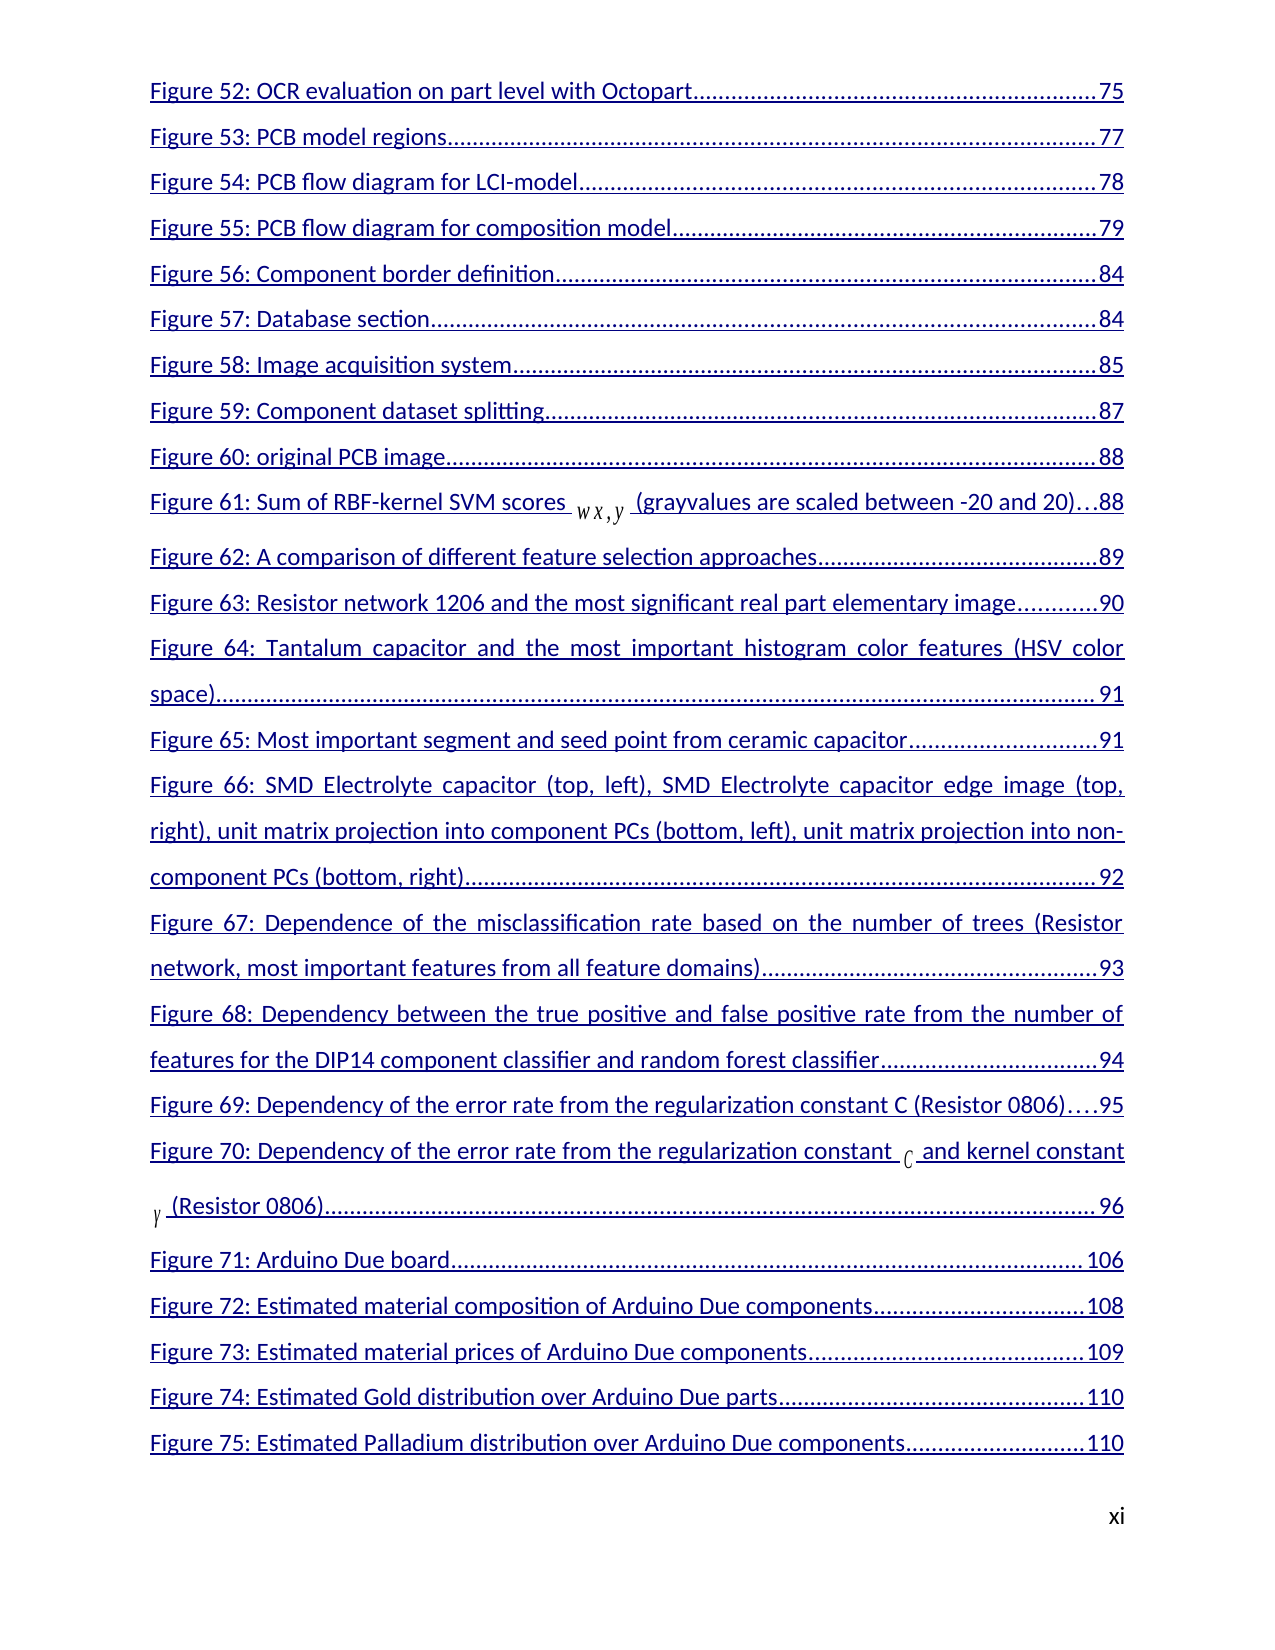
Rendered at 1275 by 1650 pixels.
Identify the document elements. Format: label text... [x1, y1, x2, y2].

text Figure 71: Arduino Due board 106 [150, 1244, 1125, 1275]
text Figure 69: Dependency of the error rate from the regularization constant C (Resistor 0806) 95 [150, 1090, 1125, 1120]
text Figure 66: SMD Electrolyte capacitor (top, left), SMD Electrolyte capacitor edge image (top, right), unit matrix projection into component PCs (bottom, left), unit matrix projection into non-component PCs (bottom, right) 92 [150, 769, 1125, 796]
text Figure 57: Database section 84 [150, 304, 1125, 334]
text Figure 66: SMD Electrolyte capacitor (top, left), SMD Electrolyte capacitor edge image (top, right), unit matrix projection into component PCs (bottom, left), unit matrix projection into non-component PCs (bottom, right) 92 [150, 797, 1125, 841]
text Figure 55: PCB flow diagram for composition model 79 [150, 212, 1125, 243]
text Figure 74: Estimated Gold distribution over Arduino Due parts 110 [150, 1381, 1125, 1412]
text Figure 66: SMD Electrolyte capacitor (top, left), SMD Electrolyte capacitor edge image (top, right), unit matrix projection into component PCs (bottom, left), unit matrix projection into non-component PCs (bottom, right) 92 [150, 843, 1125, 892]
text Figure 64: Tantalum capacitor and the most important histogram color features (HSV color space) 91 [150, 660, 1125, 709]
text Figure 54: PCB flow diagram for LCI-model 78 [150, 166, 1125, 197]
text Figure 60: original PCB image 88 [150, 441, 1125, 471]
text Figure 59: Component dataset splitting 87 [150, 395, 1125, 426]
text Figure 52: OCR evaluation on part level with Octopart 75 [150, 75, 1125, 106]
text Figure 70: Dependency of the error rate from the regularization constant and kernel constant (Resistor 0806) 96 [150, 1135, 1125, 1229]
text Figure 58: Image acquisition system 85 [150, 349, 1125, 380]
text Figure 53: PCB model regions 77 [150, 121, 1125, 151]
text Figure 72: Estimated material composition of Arduino Due components 108 [150, 1290, 1125, 1320]
text Figure 56: Component border definition 84 [150, 258, 1125, 288]
text Figure 64: Tantalum capacitor and the most important histogram color features (HSV color space) 91 [150, 632, 1125, 658]
text Figure 75: Estimated Palladium distribution over Arduino Due components 110 [150, 1427, 1125, 1458]
text Figure 62: A comparison of different feature selection approaches 89 [150, 541, 1125, 571]
text Figure 61: Sum of RBF-kernel SVM scores (grayvalues are scaled between -20 and 20) 88 [150, 487, 1125, 526]
text Figure 67: Dependence of the misclassification rate based on the number of trees (Resistor network, most important features from all feature domains) 93 [150, 907, 1125, 983]
text Figure 63: Resistor network 1206 and the most significant real part elementary image 90 [150, 587, 1125, 617]
text Figure 68: Dependency between the true positive and false positive rate from the number of features for the DIP14 component classifier and random forest classifier 94 [150, 998, 1125, 1074]
text Figure 65: Most important segment and seed point from ceramic capacitor 91 [150, 724, 1125, 754]
text Figure 73: Estimated material prices of Arduino Due components 109 [150, 1336, 1125, 1366]
